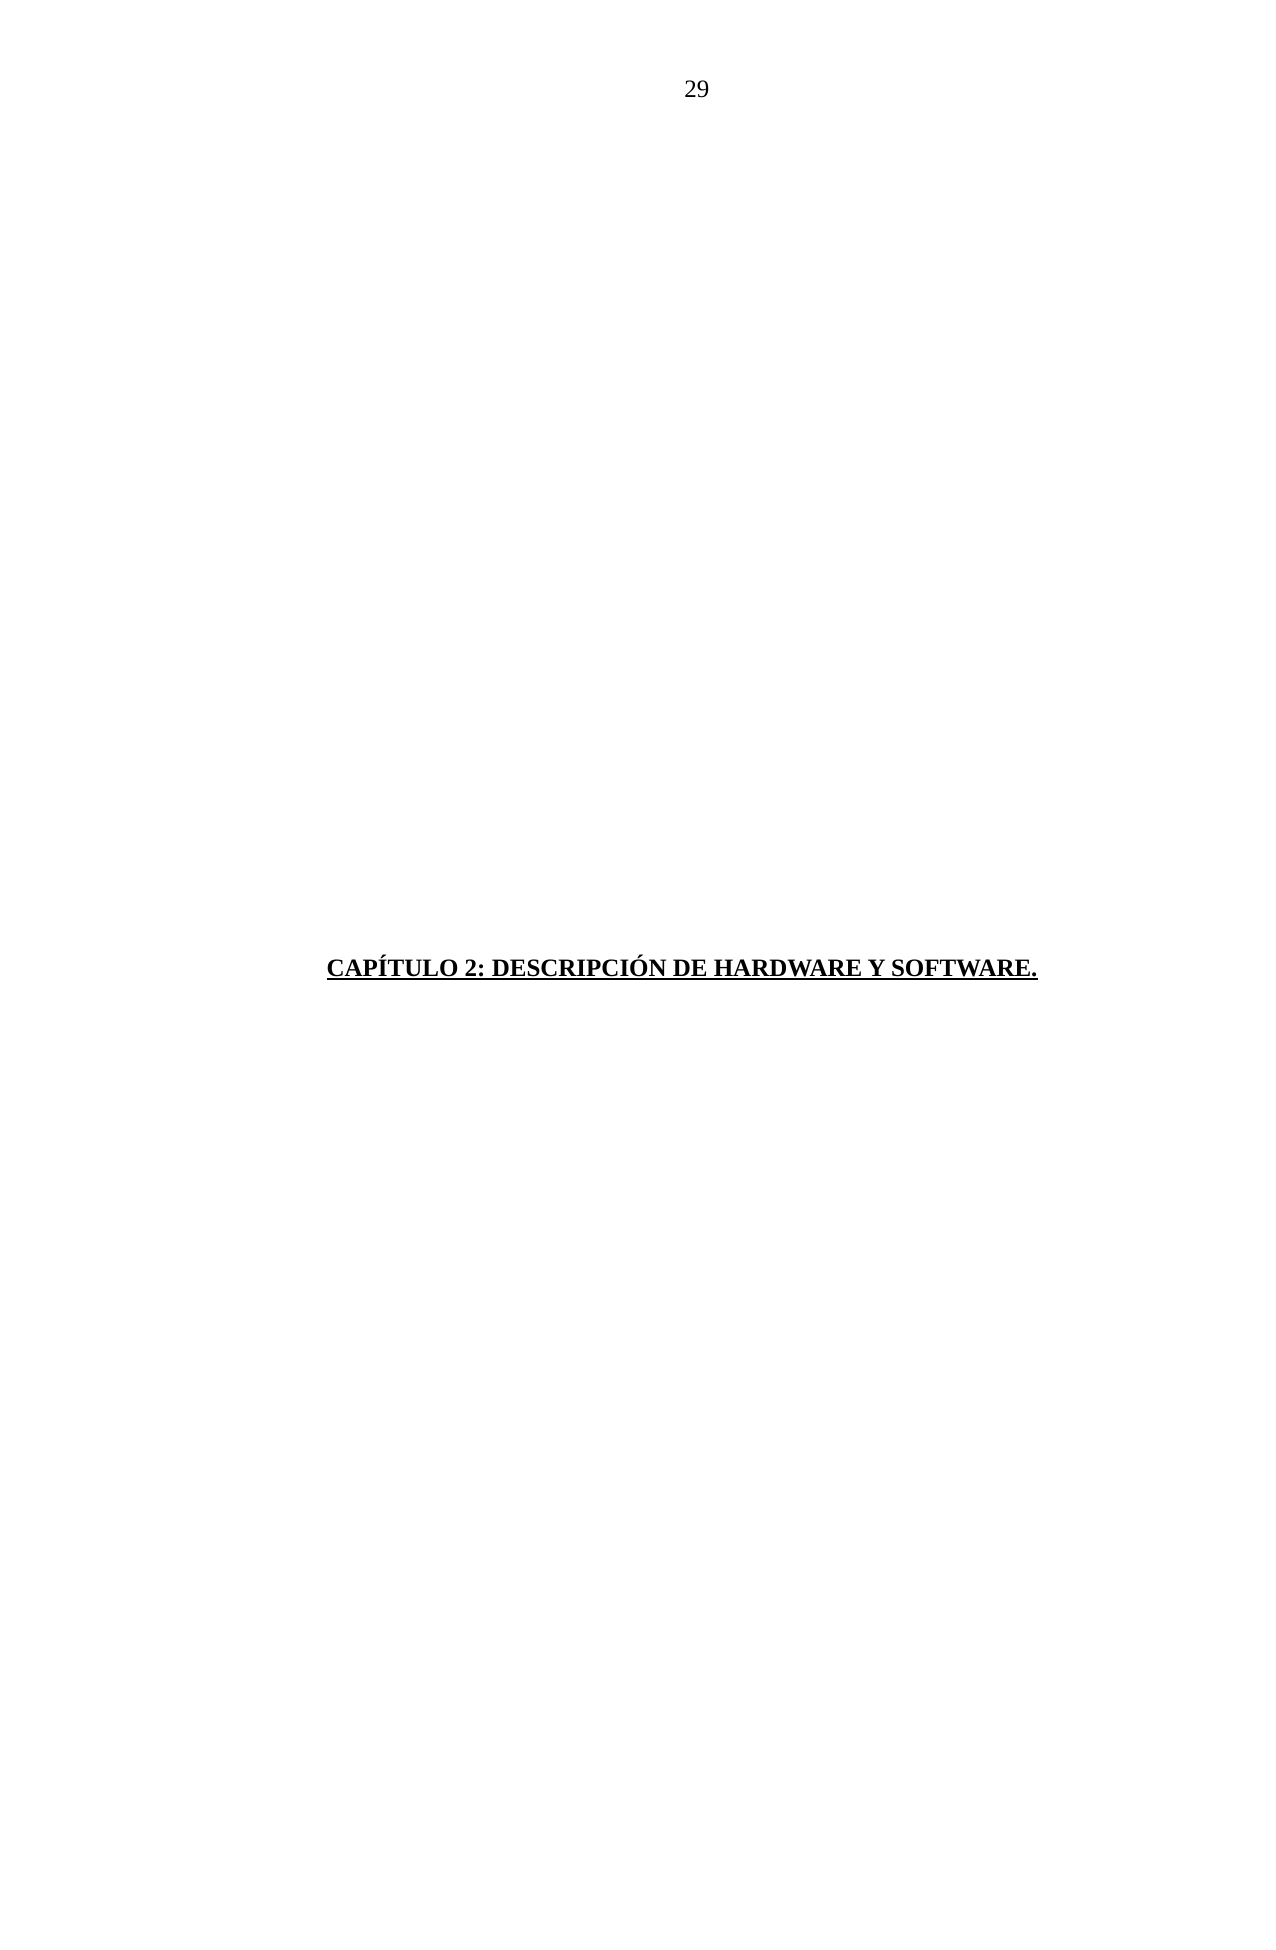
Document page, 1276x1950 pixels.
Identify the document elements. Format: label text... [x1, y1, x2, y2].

subtitle CAPÍTULO 2: DESCRIPCIÓN DE HARDWARE Y SOFTWARE. [236, 953, 1128, 982]
